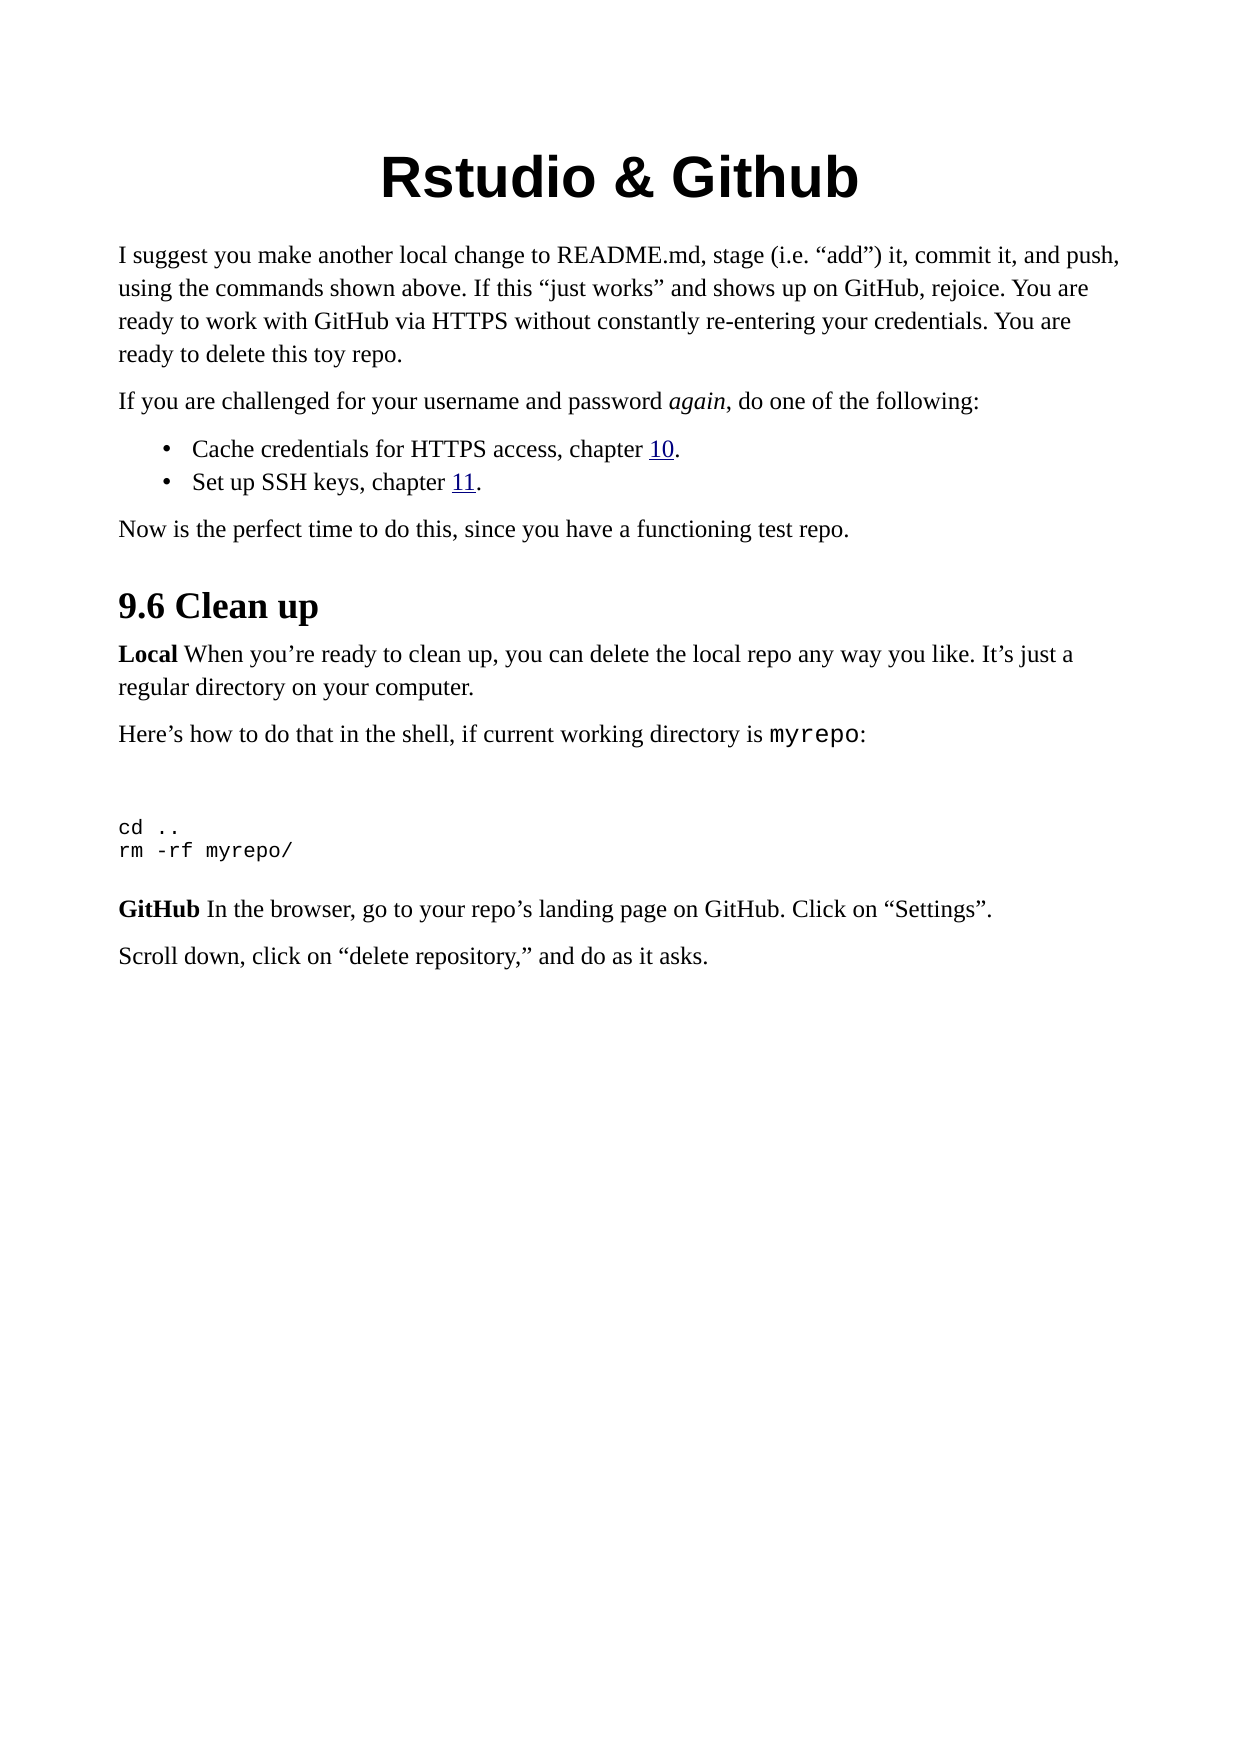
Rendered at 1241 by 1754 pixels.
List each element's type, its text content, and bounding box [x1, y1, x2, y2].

text I suggest you make another local change to README.md, stage (i.e. “add”) it, commit it, and push, using the commands shown above. If this “just works” and shows up on GitHub, rejoice. You are ready to work with GitHub via HTTPS without constantly re-entering your credentials. You are ready to delete this toy repo. [118, 240, 1122, 367]
text Here’s how to do that in the shell, if current working directory is myrepo: [118, 719, 1122, 750]
list Set up SSH keys, chapter 11. [162, 467, 1122, 496]
list Cache credentials for HTTPS access, chapter 10. [162, 434, 1122, 463]
text Now is the perfect time to do this, since you have a functioning test repo. [118, 514, 1122, 543]
text Local When you’re ready to clean up, you can delete the local repo any way you like. It’s just a regular directory on your computer. [118, 639, 1122, 700]
text Scroll down, click on “delete repository,” and do as it asks. [118, 941, 1122, 970]
text rm -rf myrepo/ [118, 841, 1122, 864]
text GitHub In the browser, go to your repo’s landing page on GitHub. Click on “Settings”. [118, 894, 1122, 922]
text cd .. [118, 817, 1122, 841]
text If you are challenged for your username and password again, do one of the following: [118, 386, 1122, 415]
subtitle 9.6 Clean up [118, 583, 1122, 626]
